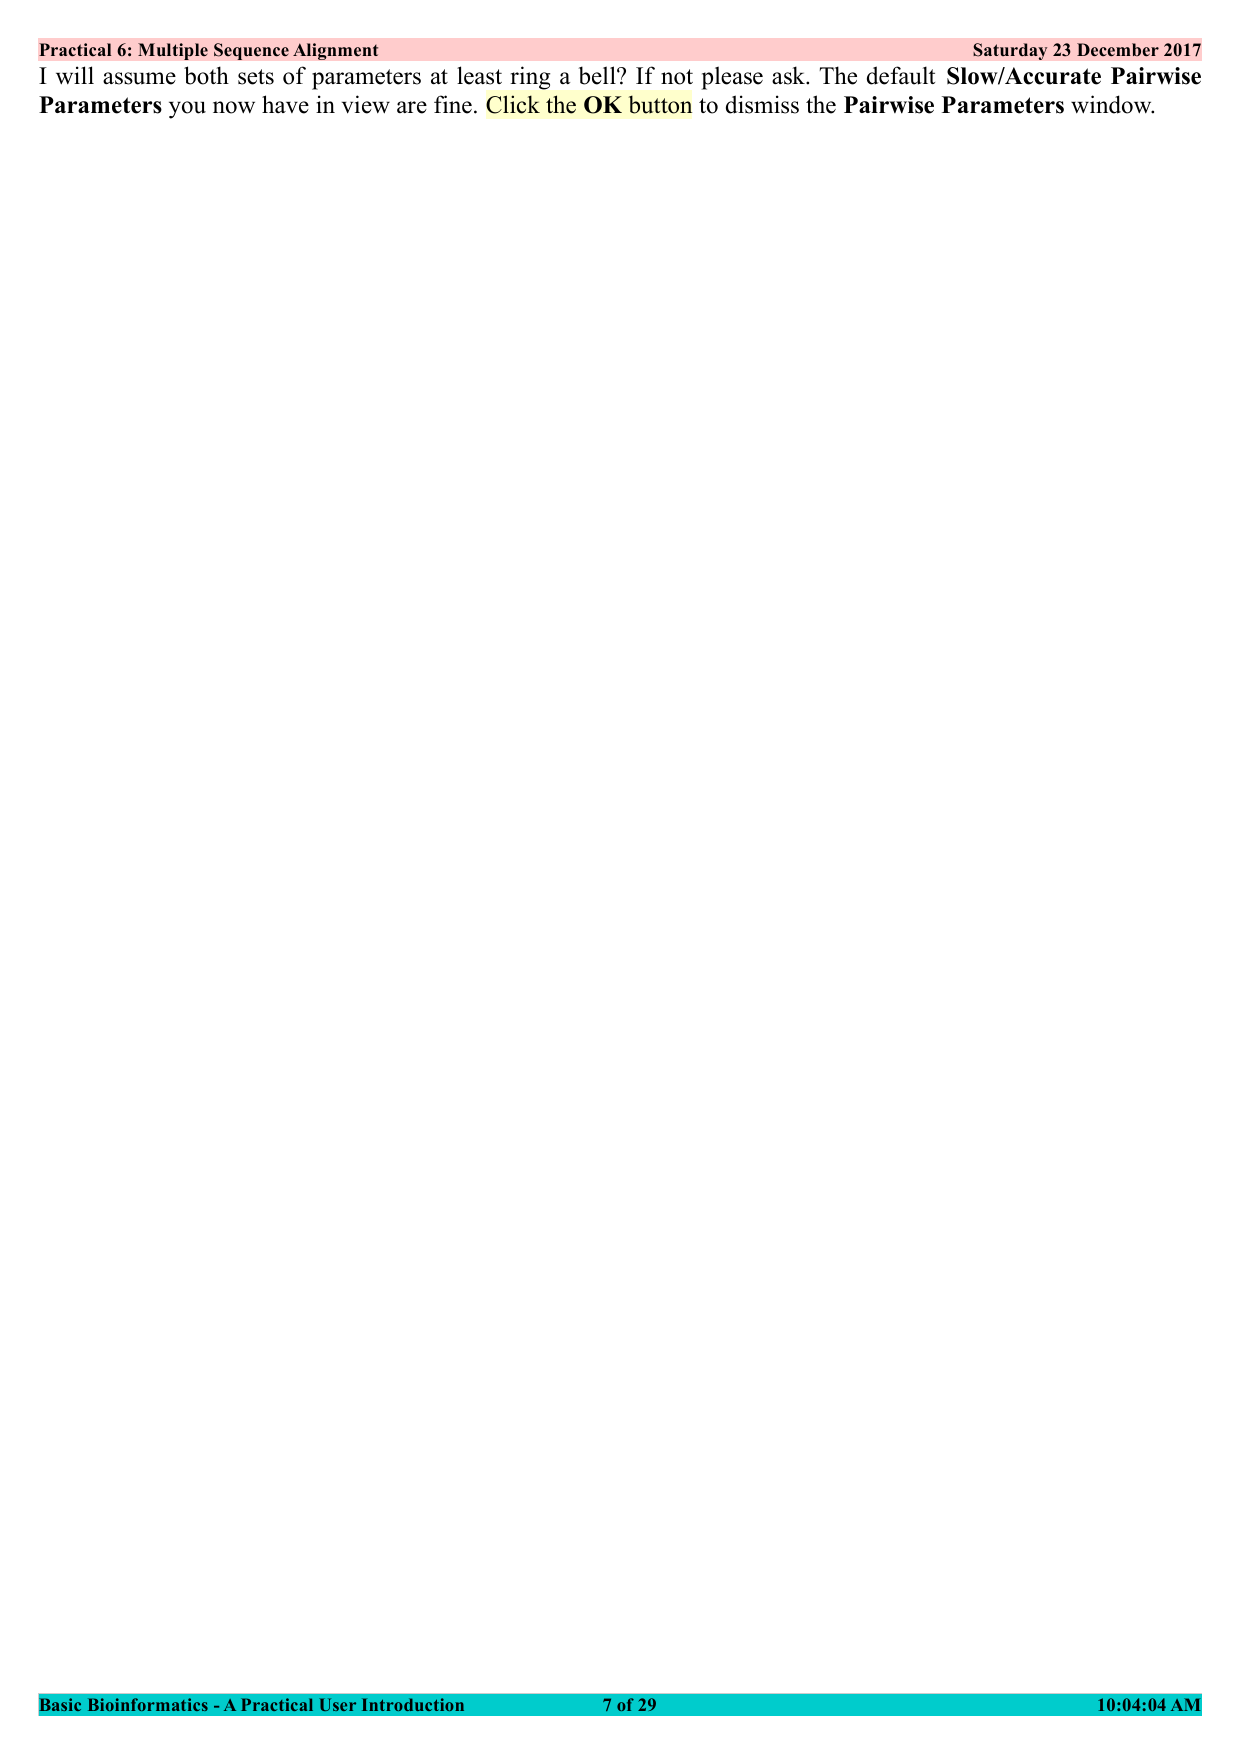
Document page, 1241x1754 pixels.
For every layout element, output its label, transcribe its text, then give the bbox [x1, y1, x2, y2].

text I will assume both sets of parameters at least ring a bell? If not please ask. The default Slow/Accurate Pairwise Parameters you now have in view are fine. Click the OK button to dismiss the Pairwise Parameters window. [38, 61, 1202, 119]
